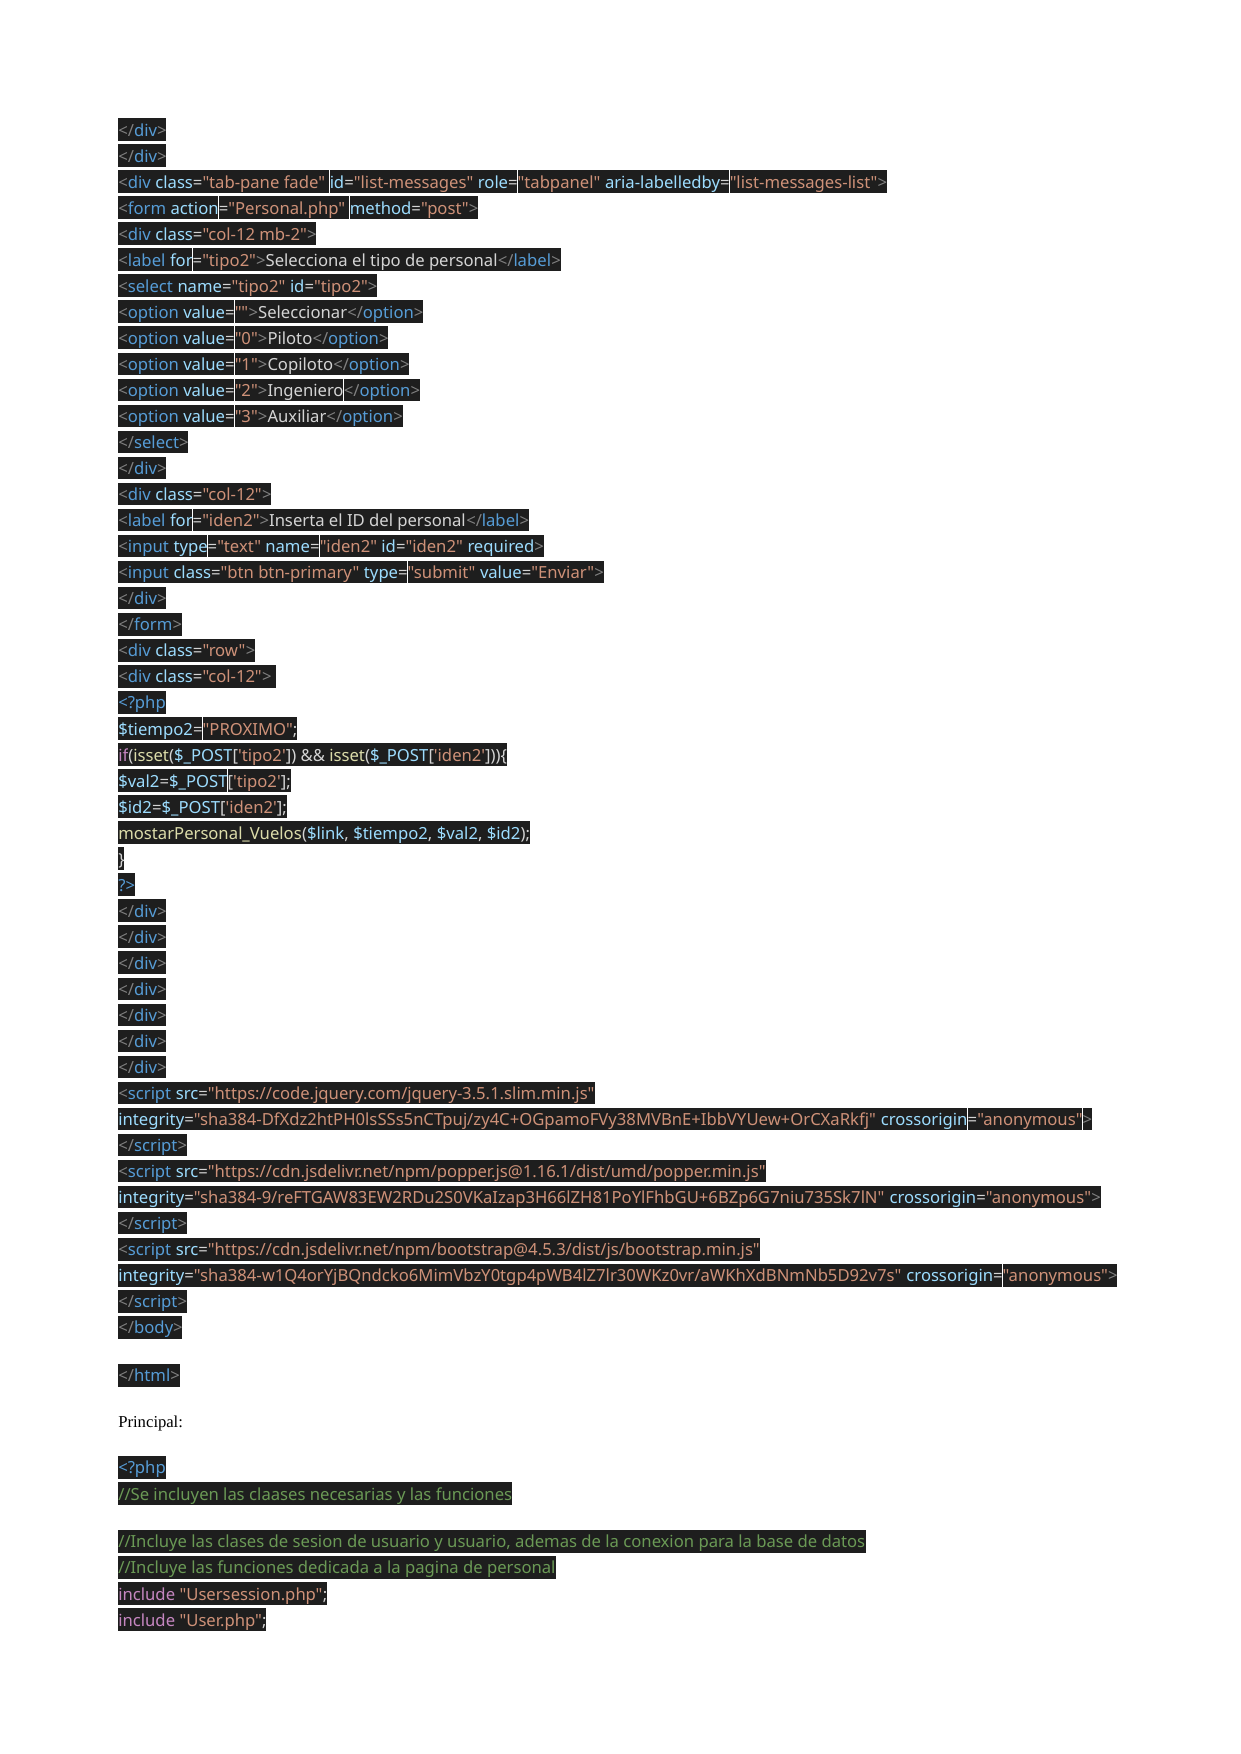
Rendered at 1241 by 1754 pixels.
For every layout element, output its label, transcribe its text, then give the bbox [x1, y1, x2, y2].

text //Incluye las funciones dedicada a la pagina de personal [118, 1556, 1122, 1579]
text </div> [118, 1056, 1122, 1078]
text <option value="3">Auxiliar</option> [118, 404, 1122, 427]
text </script> [118, 1212, 1122, 1234]
text <form action="Personal.php" method="post"> [118, 196, 1122, 219]
text </select> [118, 431, 1122, 453]
text </body> [118, 1316, 1122, 1339]
text $tiempo2="PROXIMO"; [118, 717, 1122, 740]
text <option value="1">Copiloto</option> [118, 352, 1122, 375]
text <label for="tipo2">Selecciona el tipo de personal</label> [118, 248, 1122, 271]
text <div class="tab-pane fade" id="list-messages" role="tabpanel" aria-labelledby="list-messages-list"> [118, 170, 1122, 193]
text <option value="">Seleccionar</option> [118, 300, 1122, 323]
text <option value="2">Ingeniero</option> [118, 378, 1122, 401]
text <div class="col-12 mb-2"> [118, 222, 1122, 245]
text Principal: [118, 1412, 1122, 1431]
text </div> [118, 977, 1122, 1000]
text <input class="btn btn-primary" type="submit" value="Enviar"> [118, 561, 1122, 583]
text <div class="col-12"> [118, 483, 1122, 505]
text </div> [118, 1003, 1122, 1026]
text integrity="sha384-9/reFTGAW83EW2RDu2S0VKaIzap3H66lZH81PoYlFhbGU+6BZp6G7niu735Sk7lN" crossorigin="anonymous"> [118, 1186, 1122, 1208]
text <select name="tipo2" id="tipo2"> [118, 274, 1122, 297]
text $val2=$_POST['tipo2']; [118, 769, 1122, 792]
text if(isset($_POST['tipo2']) && isset($_POST['iden2'])){ [118, 743, 1122, 766]
text <input type="text" name="iden2" id="iden2" required> [118, 535, 1122, 557]
text </div> [118, 118, 1122, 141]
text integrity="sha384-w1Q4orYjBQndcko6MimVbzY0tgp4pWB4lZ7lr30WKz0vr/aWKhXdBNmNb5D92v7s" crossorigin="anonymous"> [118, 1264, 1122, 1287]
text } [118, 847, 1122, 870]
text <script src="https://cdn.jsdelivr.net/npm/popper.js@1.16.1/dist/umd/popper.min.js" [118, 1160, 1122, 1182]
text </div> [118, 587, 1122, 609]
text mostarPersonal_Vuelos($link, $tiempo2, $val2, $id2); [118, 821, 1122, 844]
text </div> [118, 457, 1122, 479]
text //Se incluyen las claases necesarias y las funciones [118, 1482, 1122, 1505]
text </div> [118, 899, 1122, 922]
text </div> [118, 144, 1122, 167]
text </div> [118, 1029, 1122, 1052]
text include "Usersession.php"; [118, 1582, 1122, 1605]
text </form> [118, 613, 1122, 636]
text </script> [118, 1134, 1122, 1156]
text </div> [118, 951, 1122, 974]
text </script> [118, 1290, 1122, 1313]
text include "User.php"; [118, 1608, 1122, 1631]
text <div class="col-12"> [118, 665, 1122, 688]
text <?php [118, 691, 1122, 714]
text <label for="iden2">Inserta el ID del personal</label> [118, 509, 1122, 531]
text //Incluye las clases de sesion de usuario y usuario, ademas de la conexion para la base de datos [118, 1530, 1122, 1553]
text $id2=$_POST['iden2']; [118, 795, 1122, 818]
text <option value="0">Piloto</option> [118, 326, 1122, 349]
text integrity="sha384-DfXdz2htPH0lsSSs5nCTpuj/zy4C+OGpamoFVy38MVBnE+IbbVYUew+OrCXaRkfj" crossorigin="anonymous"> [118, 1108, 1122, 1130]
text ?> [118, 873, 1122, 896]
text <?php [118, 1456, 1122, 1479]
text </html> [118, 1364, 1122, 1387]
text <script src="https://code.jquery.com/jquery-3.5.1.slim.min.js" [118, 1082, 1122, 1104]
text <div class="row"> [118, 639, 1122, 662]
text <script src="https://cdn.jsdelivr.net/npm/bootstrap@4.5.3/dist/js/bootstrap.min.js" [118, 1238, 1122, 1261]
text </div> [118, 925, 1122, 948]
